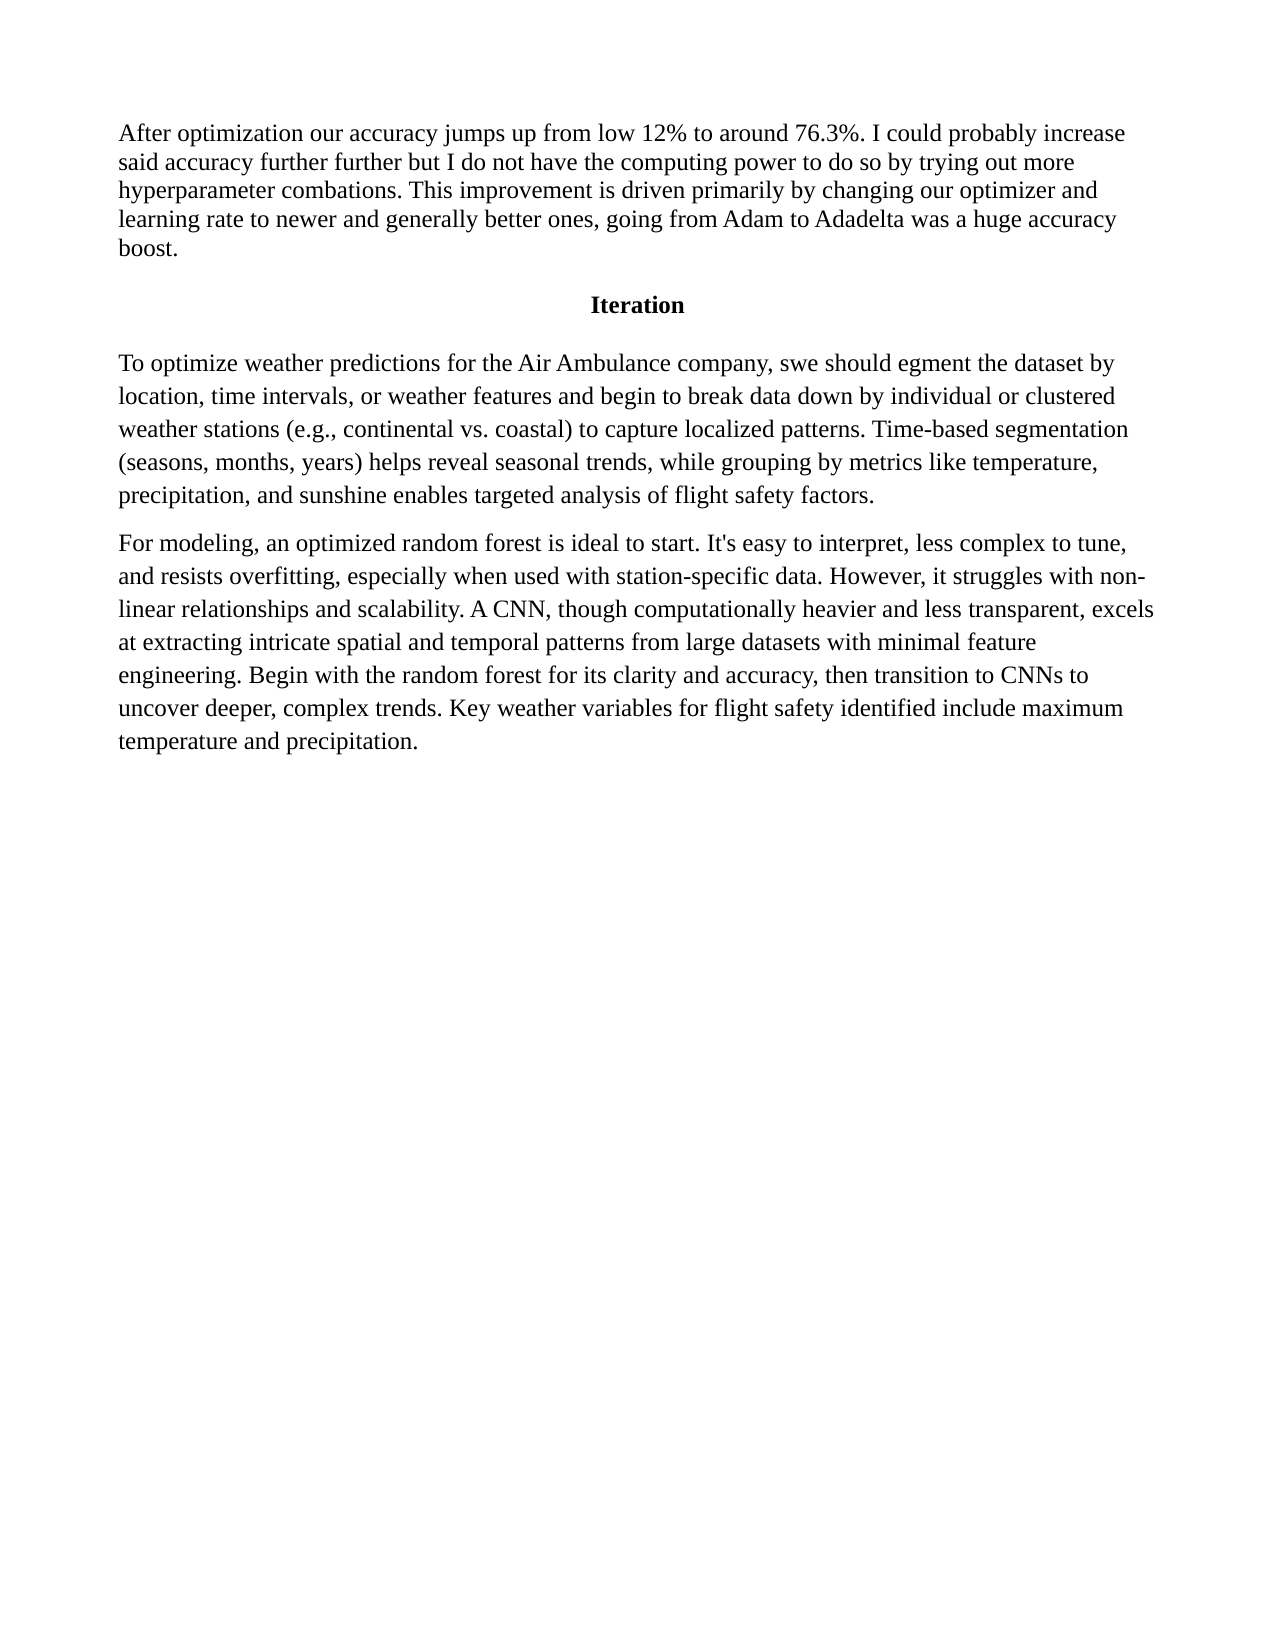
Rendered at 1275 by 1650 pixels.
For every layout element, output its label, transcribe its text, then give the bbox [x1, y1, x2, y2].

text Iteration [118, 291, 1157, 319]
text For modeling, an optimized random forest is ideal to start. It's easy to interpret, less complex to tune, and resists overfitting, especially when used with station-specific data. However, it struggles with non-linear relationships and scalability. A CNN, though computationally heavier and less transparent, excels at extracting intricate spatial and temporal patterns from large datasets with minimal feature engineering. Begin with the random forest for its clarity and accuracy, then transition to CNNs to uncover deeper, complex trends. Key weather variables for flight safety identified include maximum temperature and precipitation. [118, 528, 1157, 755]
text To optimize weather predictions for the Air Ambulance company, swe should egment the dataset by location, time intervals, or weather features and begin to break data down by individual or clustered weather stations (e.g., continental vs. coastal) to capture localized patterns. Time-based segmentation (seasons, months, years) helps reveal seasonal trends, while grouping by metrics like temperature, precipitation, and sunshine enables targeted analysis of flight safety factors. [118, 348, 1157, 509]
text After optimization our accuracy jumps up from low 12% to around 76.3%. I could probably increase said accuracy further further but I do not have the computing power to do so by trying out more hyperparameter combations. This improvement is driven primarily by changing our optimizer and learning rate to newer and generally better ones, going from Adam to Adadelta was a huge accuracy boost. [118, 118, 1157, 262]
